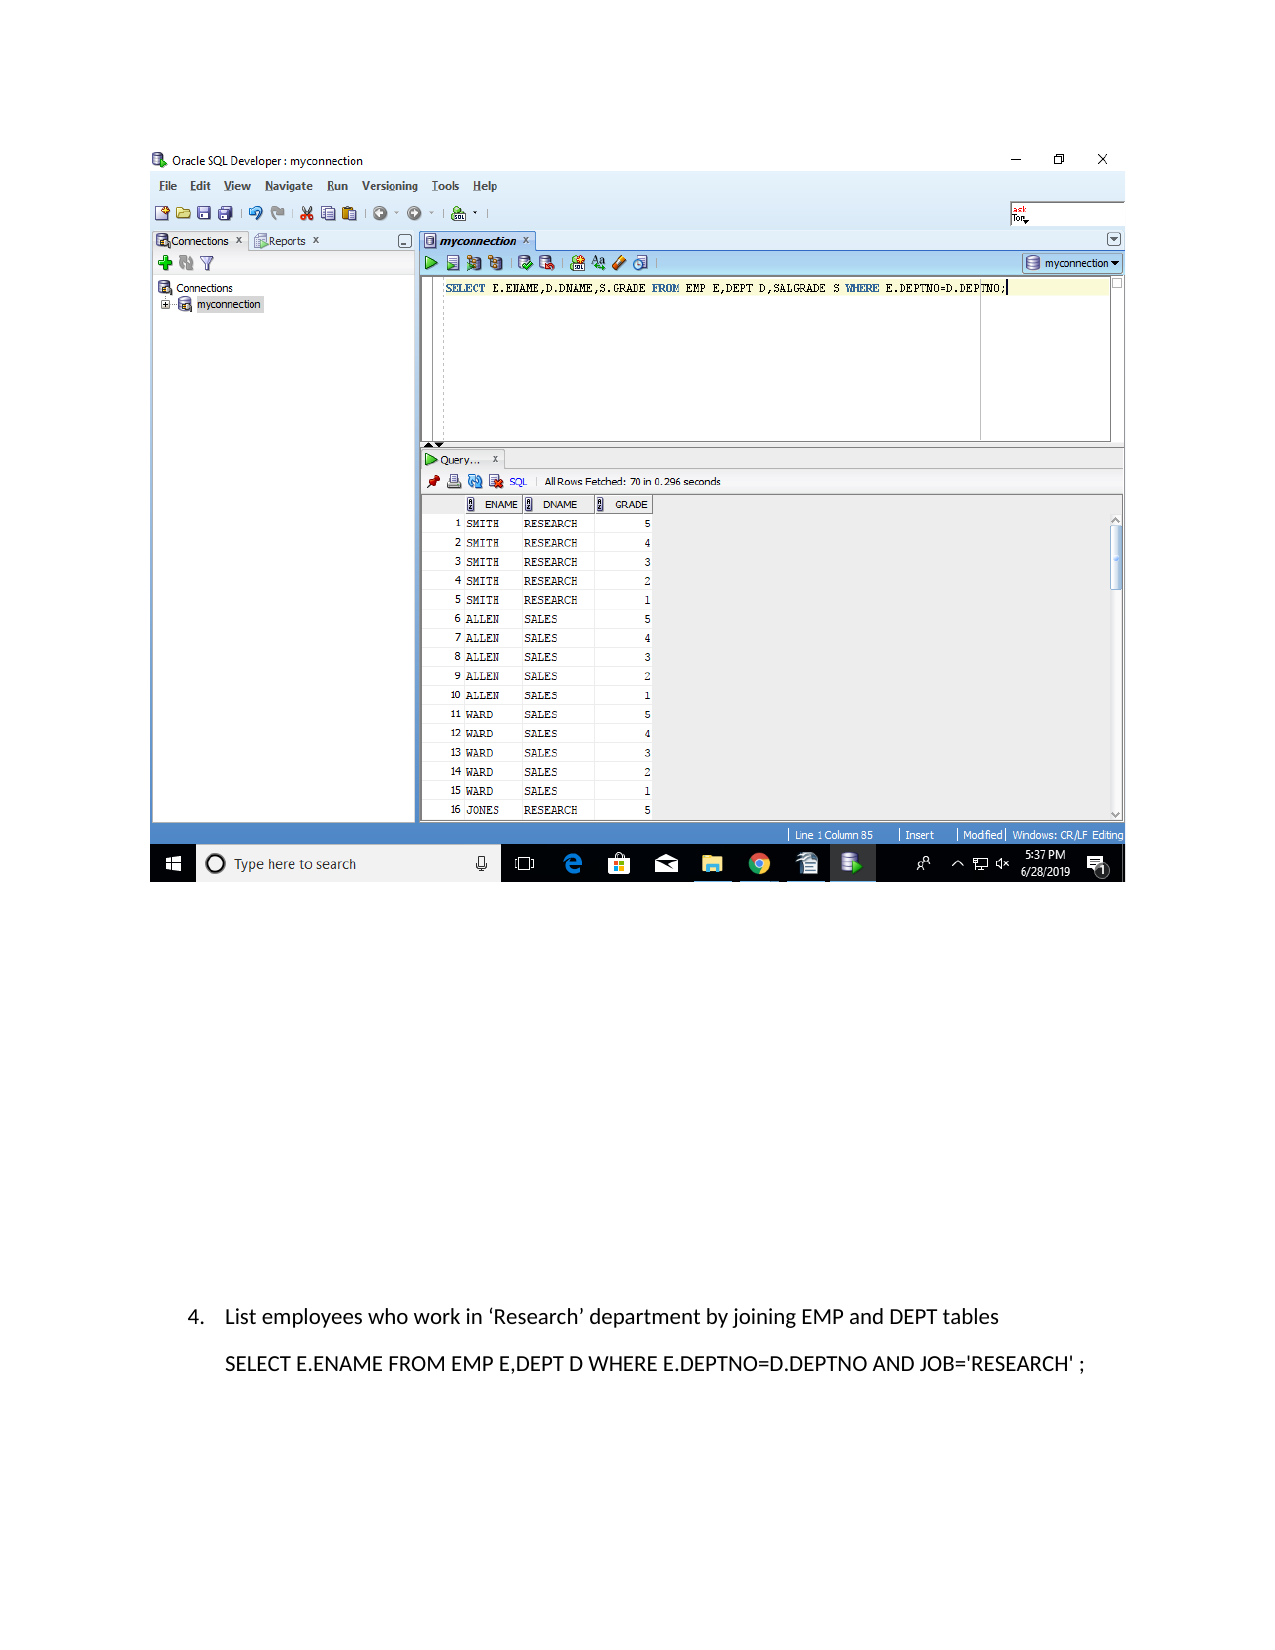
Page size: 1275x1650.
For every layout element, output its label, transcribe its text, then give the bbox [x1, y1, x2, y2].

picture [150, 150, 1125, 882]
list SELECT E.ENAME FROM EMP E,DEPT D WHERE E.DEPTNO=D.DEPTNO AND JOB='RESEARCH' ; [187, 1349, 1125, 1377]
list List employees who work in ‘Research’ department by joining EMP and DEPT tables [187, 1302, 1125, 1330]
